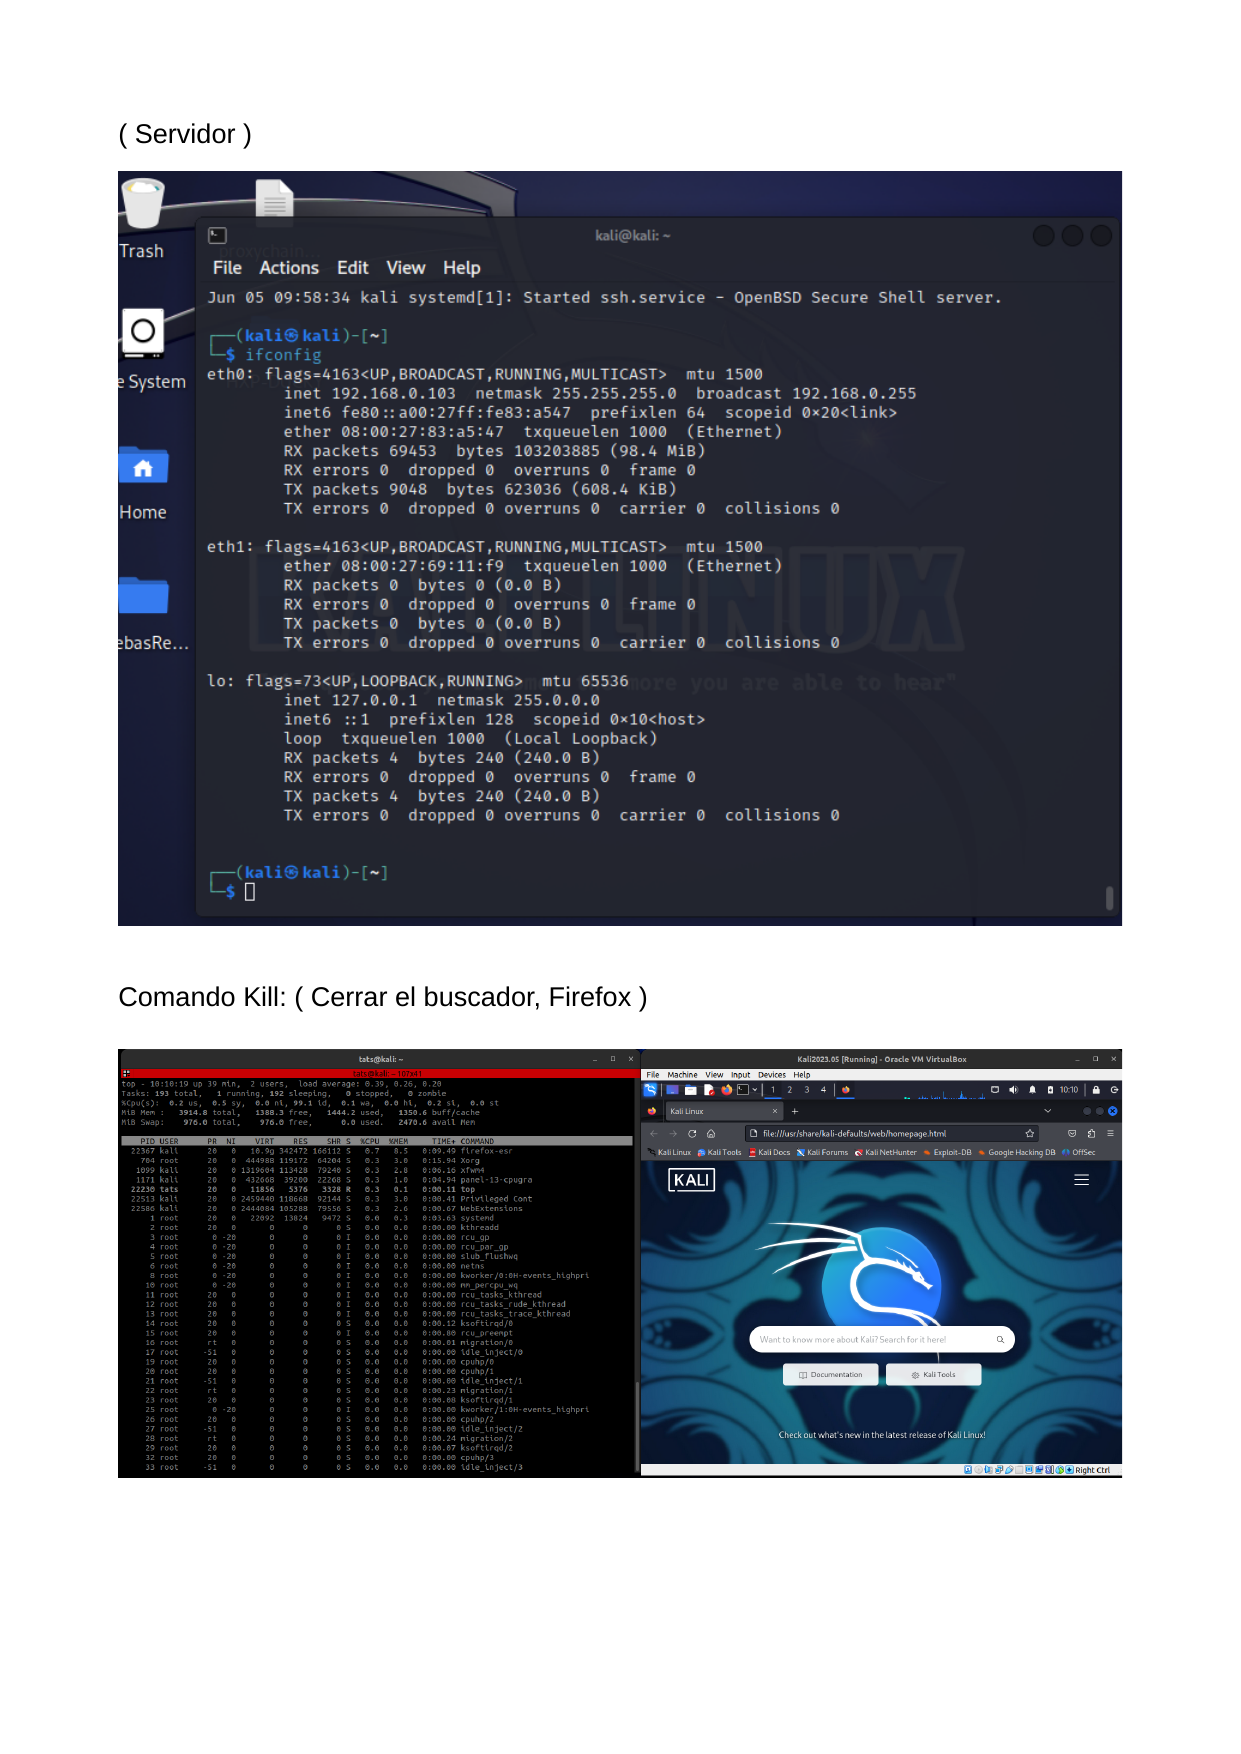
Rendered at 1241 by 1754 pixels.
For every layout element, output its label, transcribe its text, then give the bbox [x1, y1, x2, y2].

text Comando Kill: ( Cerrar el buscador, Firefox ) [118, 981, 1122, 1012]
picture [118, 1049, 1123, 1478]
picture [118, 171, 1123, 926]
text ( Servidor ) [118, 118, 1122, 149]
